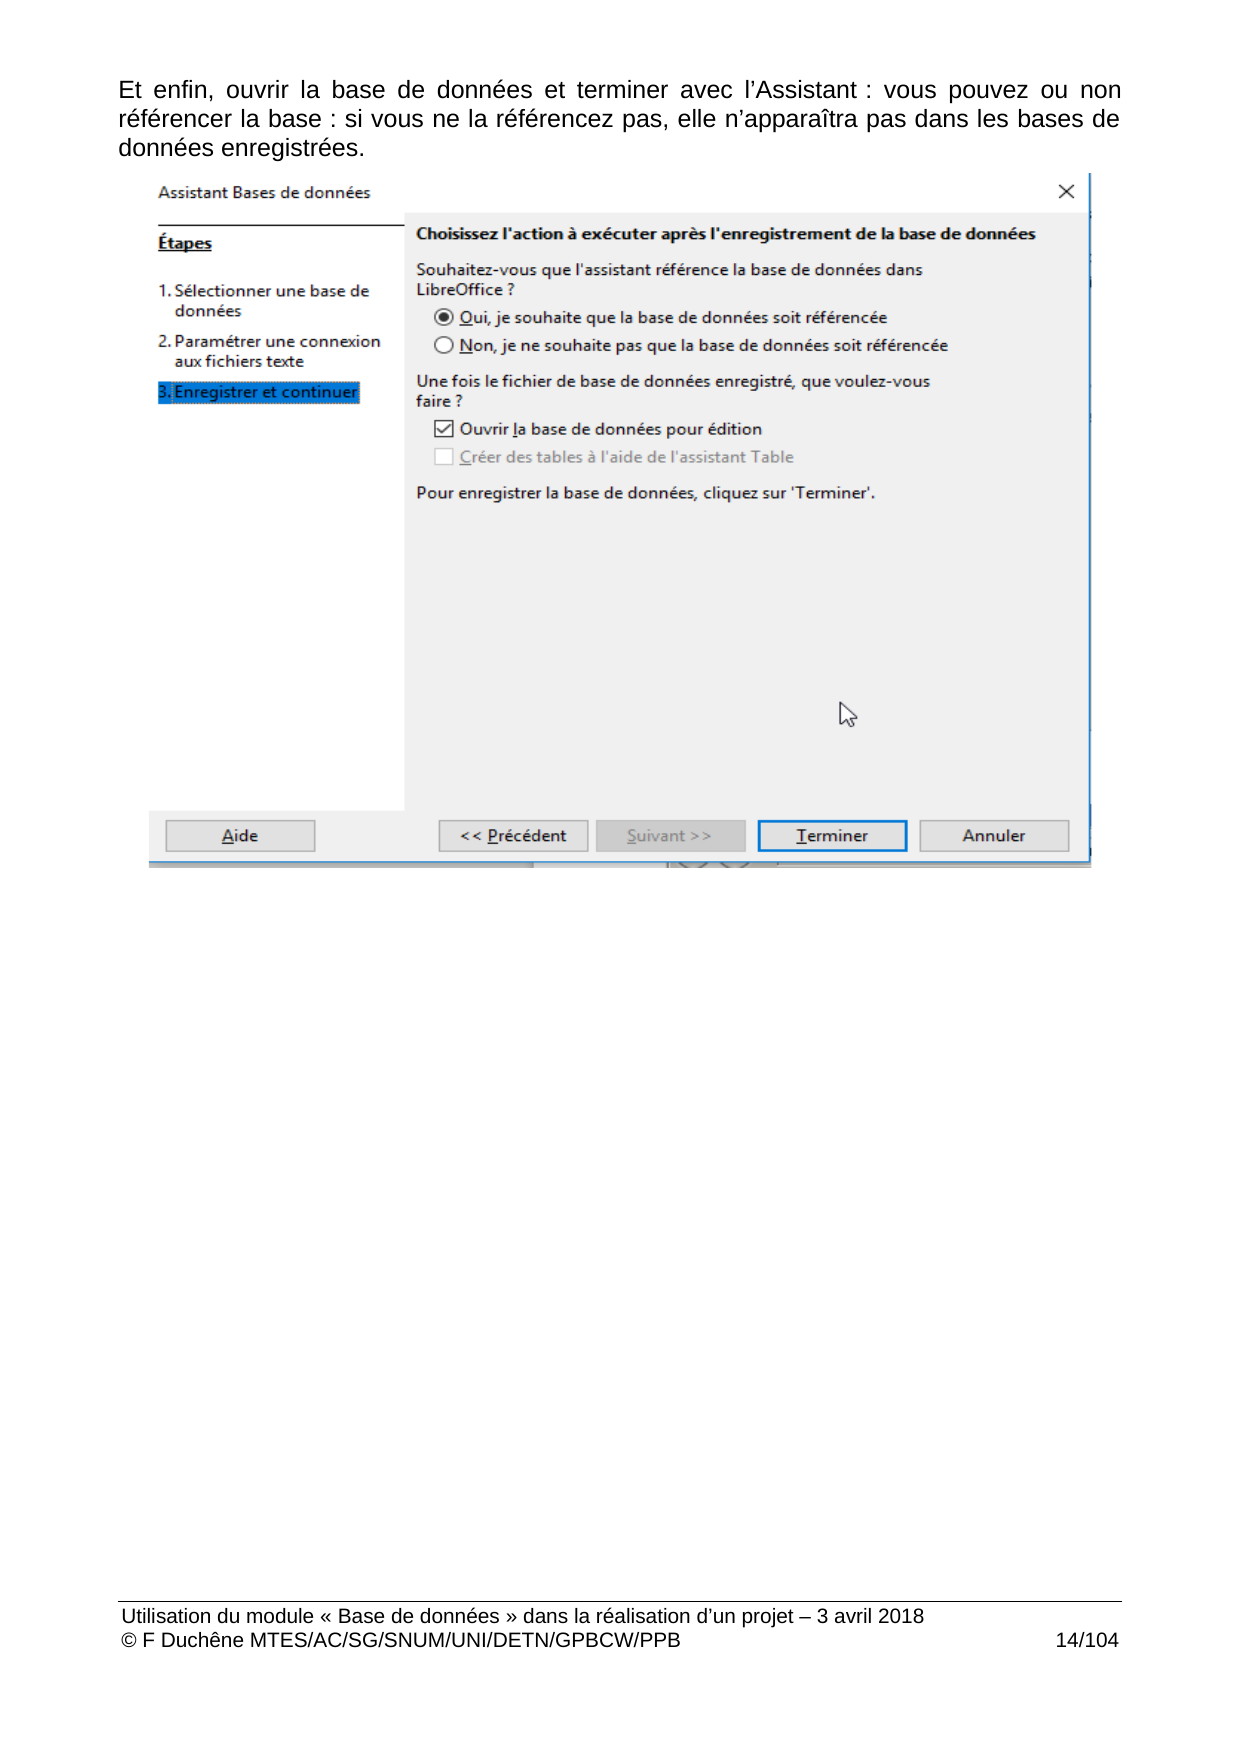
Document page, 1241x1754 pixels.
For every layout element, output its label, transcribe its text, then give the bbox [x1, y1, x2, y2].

text Et enfin, ouvrir la base de données et terminer avec l’Assistant : vous pouvez ou non référencer la base : si vous ne la référencez pas, elle n’apparaîtra pas dans les bases de données enregistrées. [118, 75, 1122, 161]
picture [148, 173, 1092, 868]
